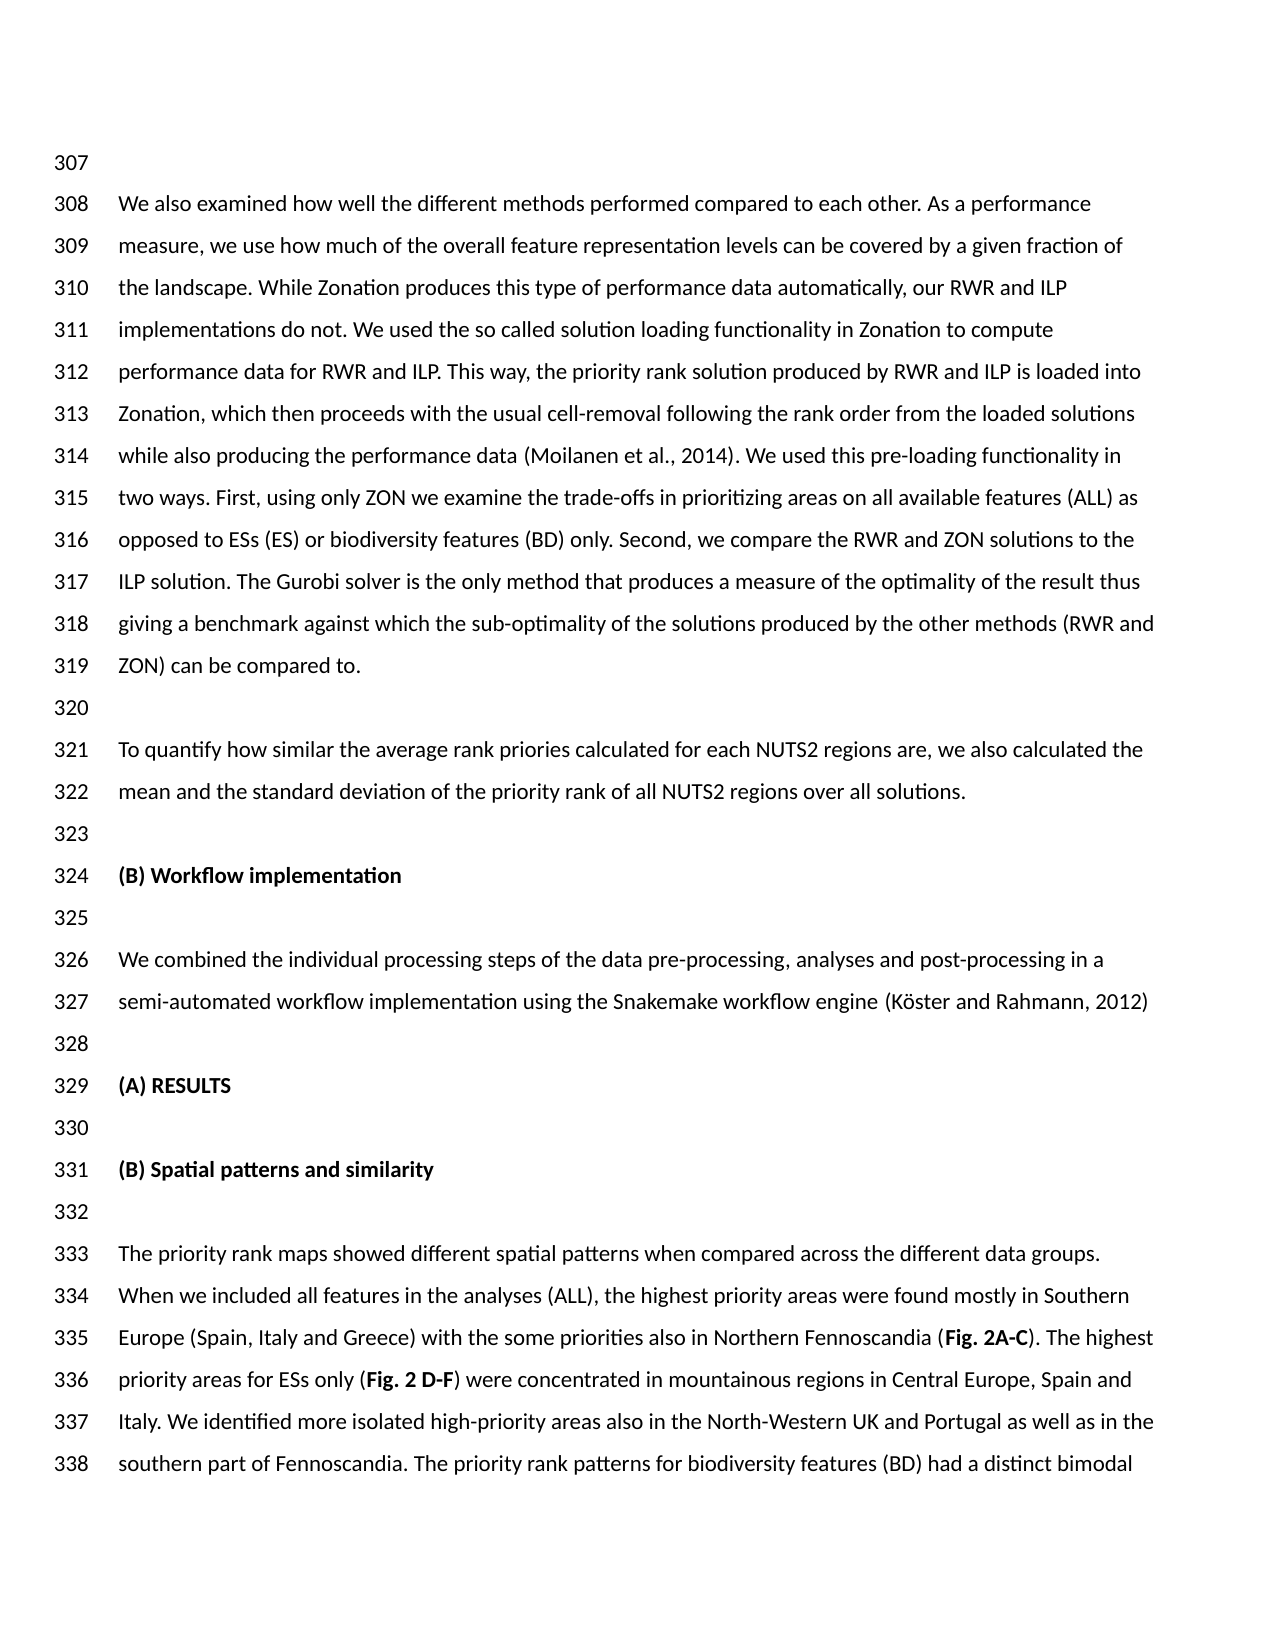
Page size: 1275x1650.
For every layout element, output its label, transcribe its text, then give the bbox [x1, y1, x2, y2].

text The priority rank maps showed different spatial patterns when compared across the different data groups. When we included all features in the analyses (ALL), the highest priority areas were found mostly in Southern Europe (Spain, Italy and Greece) with the some priorities also in Northern Fennoscandia (Fig. 2A-C). The highest priority areas for ESs only (Fig. 2 D-F) were concentrated in mountainous regions in Central Europe, Spain and Italy. We identified more isolated high-priority areas also in the North-Western UK and Portugal as well as in the southern part of Fennoscandia. The priority rank patterns for biodiversity features (BD) had a distinct bimodal [118, 1239, 1157, 1477]
text To quantify how similar the average rank priories calculated for each NUTS2 regions are, we also calculated the mean and the standard deviation of the priority rank of all NUTS2 regions over all solutions. [118, 735, 1157, 805]
subtitle (A) RESULTS [118, 1071, 1157, 1099]
text We combined the individual processing steps of the data pre-processing, analyses and post-processing in a semi-automated workflow implementation using the Snakemake workflow engine (Köster and Rahmann, 2012) [118, 945, 1157, 1015]
text We also examined how well the different methods performed compared to each other. As a performance measure, we use how much of the overall feature representation levels can be covered by a given fraction of the landscape. While Zonation produces this type of performance data automatically, our RWR and ILP implementations do not. We used the so called solution loading functionality in Zonation to compute performance data for RWR and ILP. This way, the priority rank solution produced by RWR and ILP is loaded into Zonation, which then proceeds with the usual cell-removal following the rank order from the loaded solutions while also producing the performance data (Moilanen et al., 2014). We used this pre-loading functionality in two ways. First, using only ZON we examine the trade-offs in prioritizing areas on all available features (ALL) as opposed to ESs (ES) or biodiversity features (BD) only. Second, we compare the RWR and ZON solutions to the ILP solution. The Gurobi solver is the only method that produces a measure of the optimality of the result thus giving a benchmark against which the sub-optimality of the solutions produced by the other methods (RWR and ZON) can be compared to. [118, 189, 1157, 679]
subtitle (B) Workflow implementation [118, 861, 1157, 889]
subtitle (B) Spatial patterns and similarity [118, 1155, 1157, 1183]
